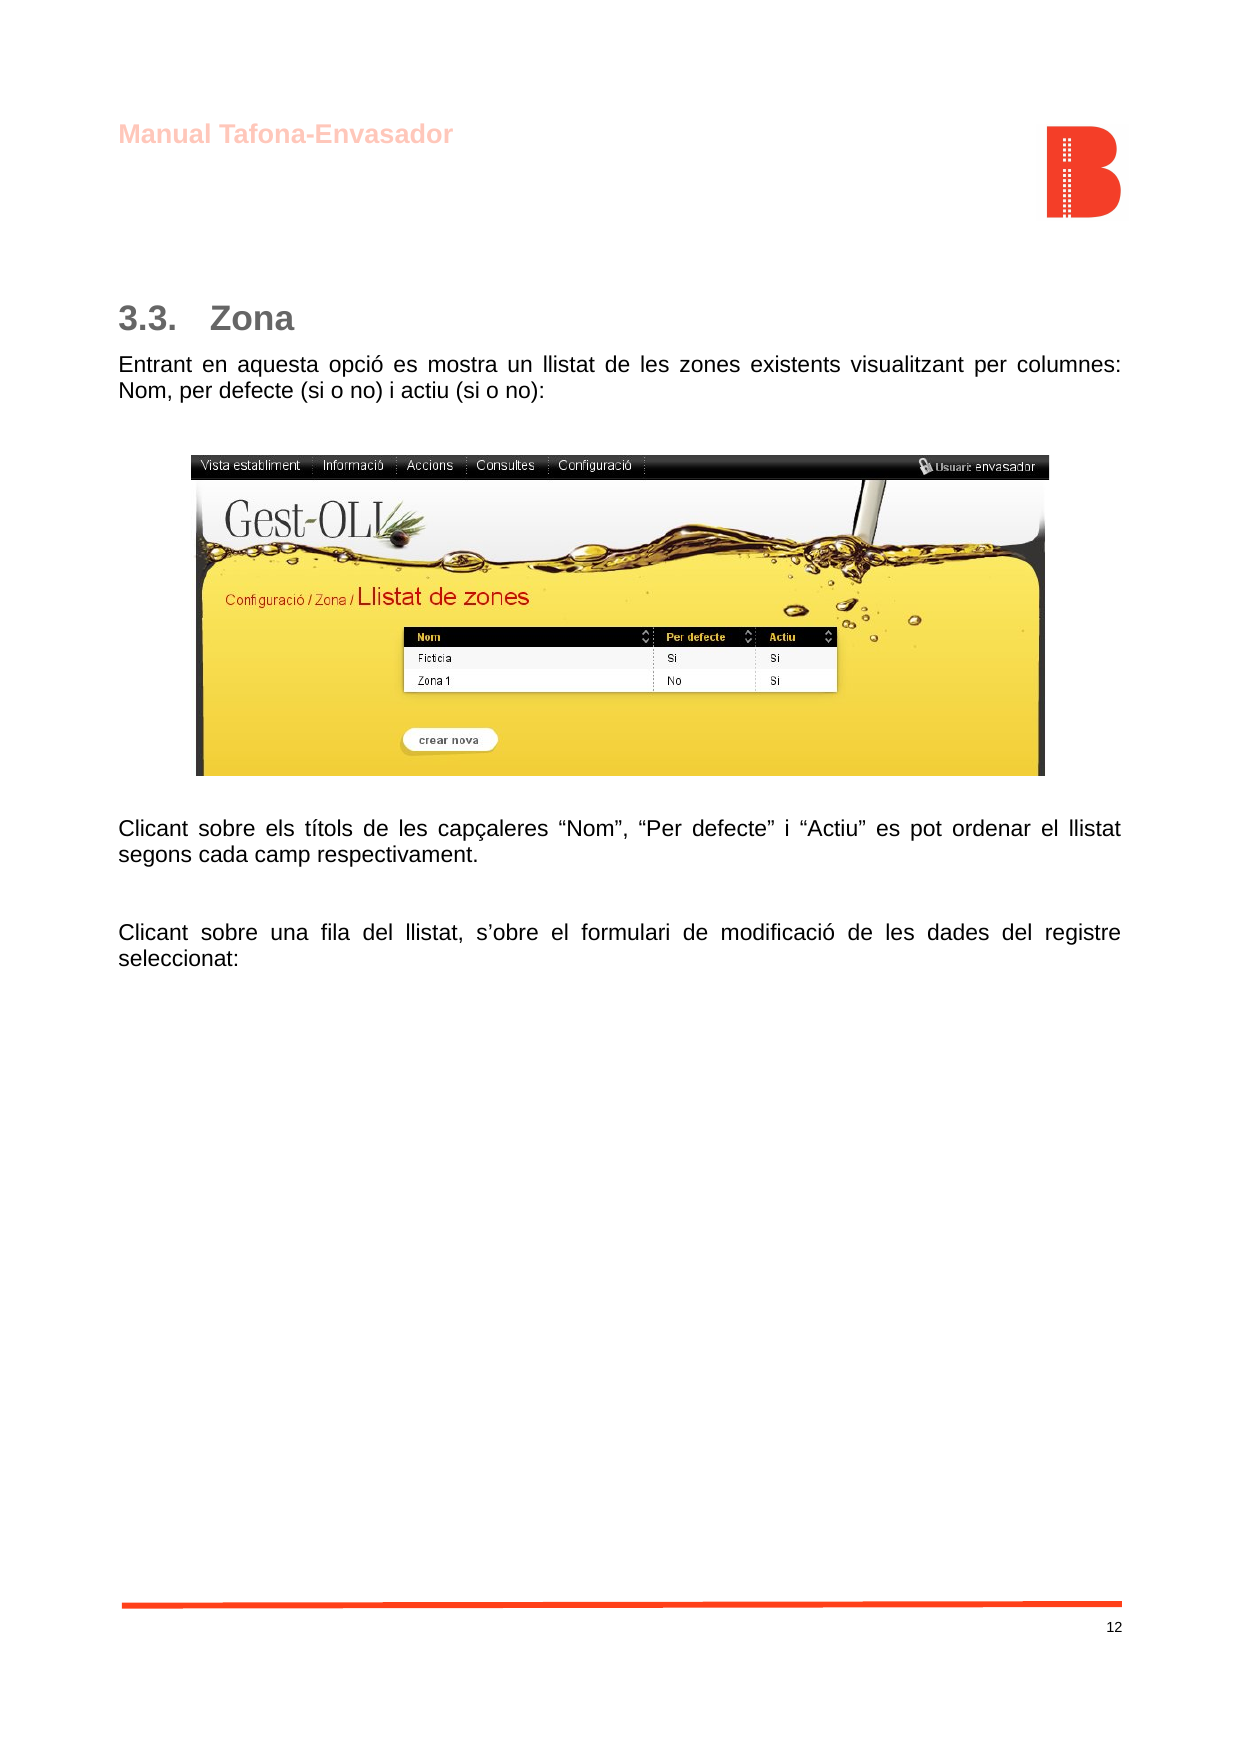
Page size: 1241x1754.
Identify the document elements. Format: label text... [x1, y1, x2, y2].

text Entrant en aquesta opció es mostra un llistat de les zones existents visualitzant per columnes: Nom, per defecte (si o no) i actiu (si o no): [118, 351, 1122, 403]
picture [1036, 124, 1130, 221]
text Clicant sobre els títols de les capçaleres “Nom”, “Per defecte” i “Actiu” es pot ordenar el llistat segons cada camp respectivament. [118, 815, 1122, 867]
text Clicant sobre una fila del llistat, s’obre el formulari de modificació de les dades del registre seleccionat: [118, 919, 1122, 972]
picture [191, 455, 1050, 776]
subtitle Zona [118, 298, 1122, 338]
